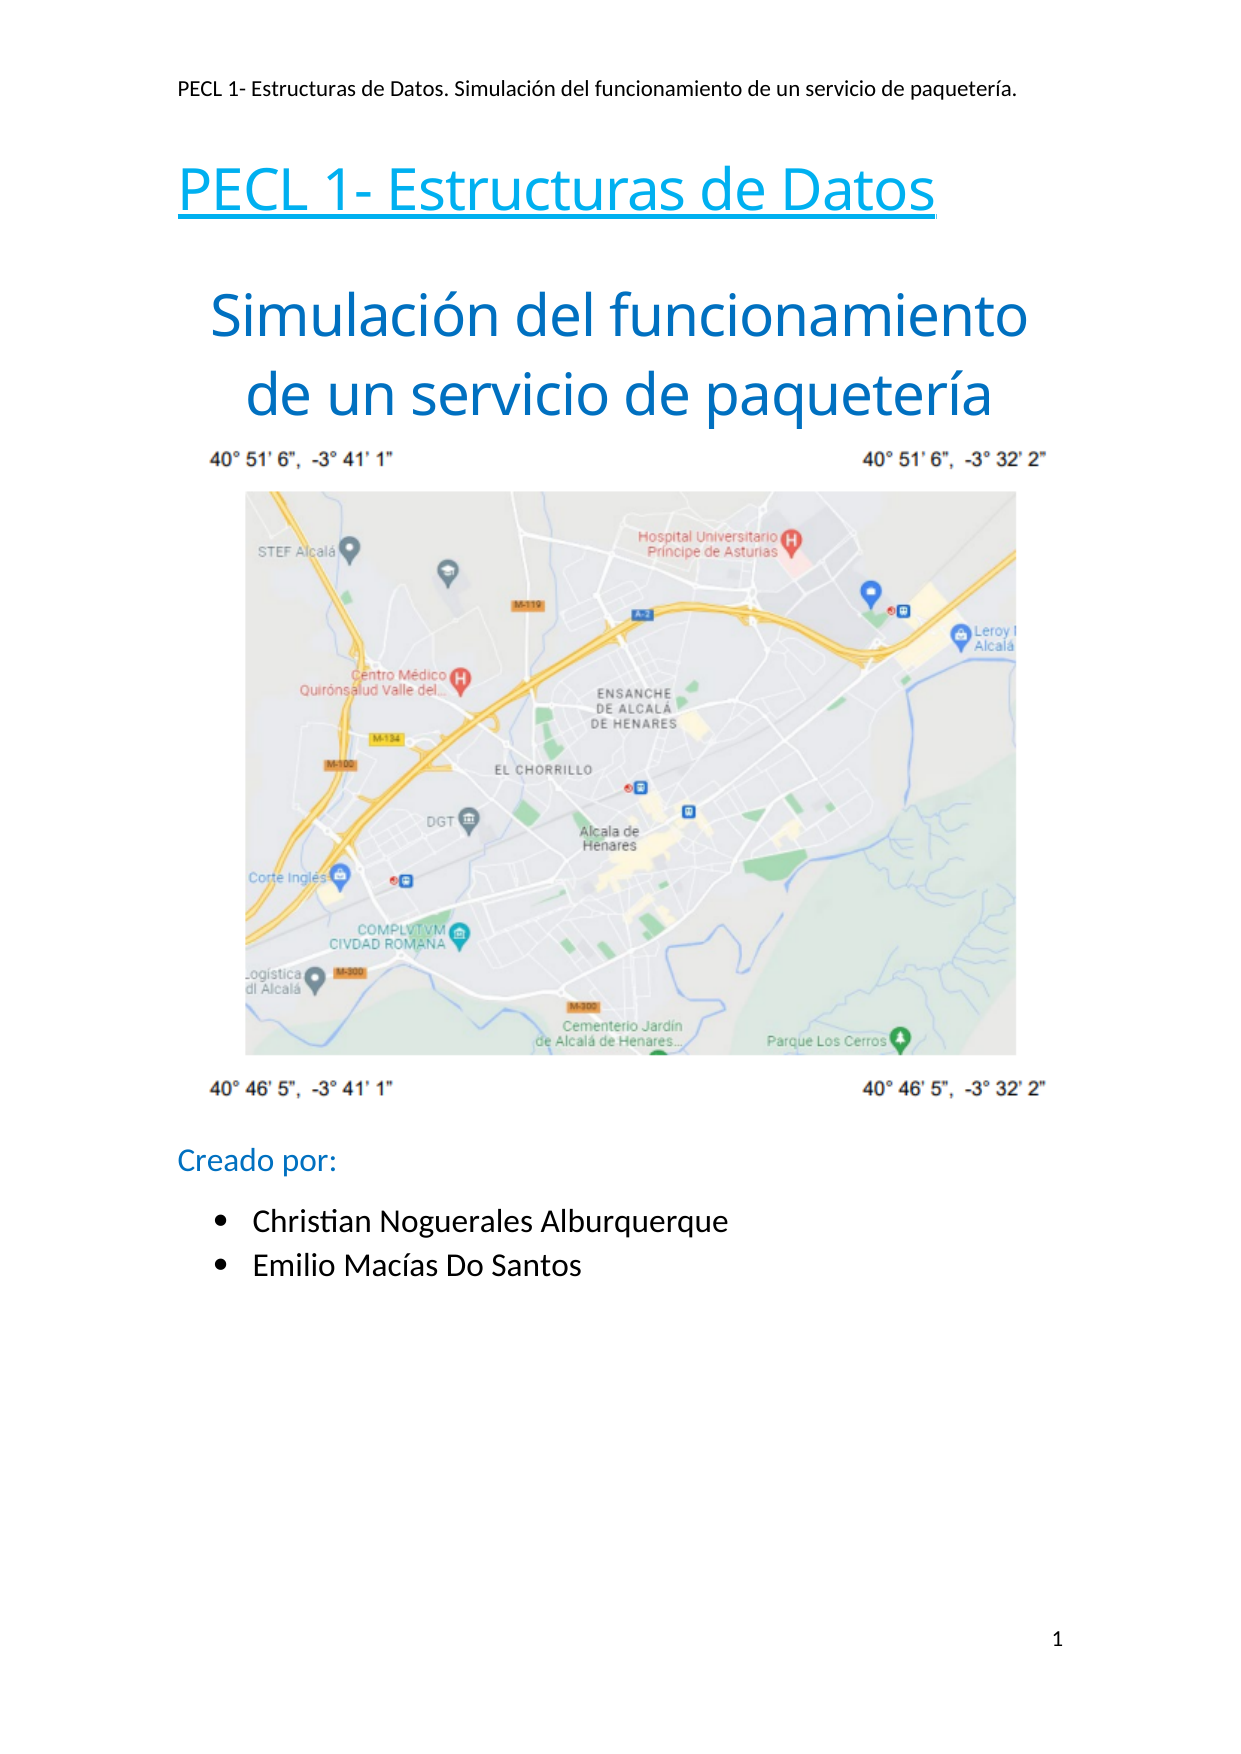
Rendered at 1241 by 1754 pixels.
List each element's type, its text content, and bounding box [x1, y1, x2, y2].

list Emilio Macías Do Santos [215, 1244, 1063, 1285]
list Christian Noguerales Alburquerque [215, 1200, 1063, 1241]
title Simulación del funcionamiento de un servicio de paquetería [177, 274, 1063, 432]
picture [177, 432, 1063, 1121]
text Creado por: [177, 1139, 1063, 1180]
title PECL 1- Estructuras de Datos [177, 148, 1063, 227]
